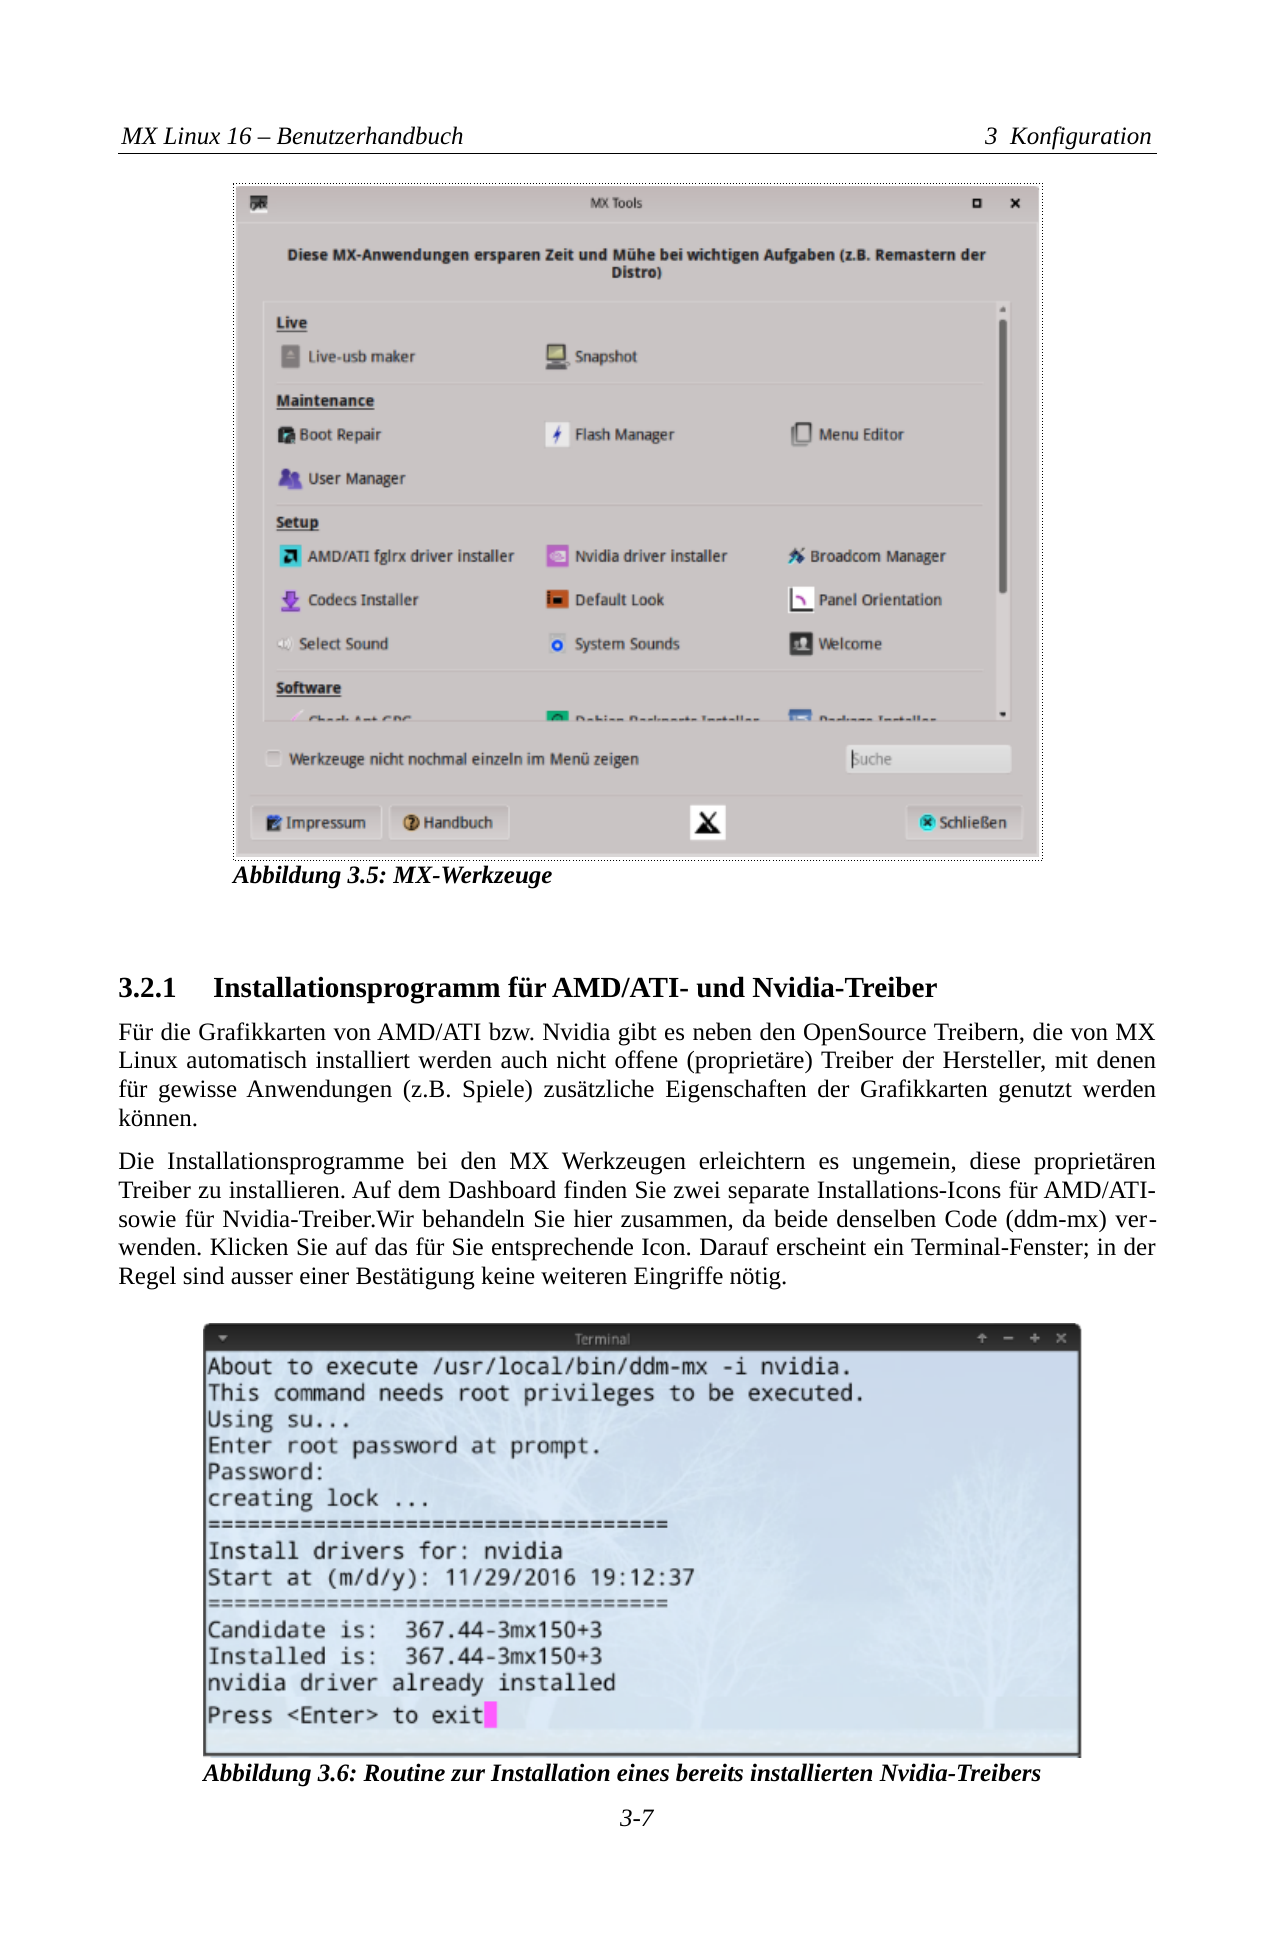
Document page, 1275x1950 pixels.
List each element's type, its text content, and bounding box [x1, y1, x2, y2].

subtitle 3.2.1 Installationsprogramm für AMD/ATI- und Nvidia-Treiber [118, 171, 1157, 1004]
text Abbildung 3.5: MX-Werkzeuge [233, 183, 1042, 888]
text Abbildung 3.6: Routine zur Installation eines bereits installierten Nvidia-Treibers [203, 1758, 1081, 1787]
text Die Installationsprogramme bei den MX Werkzeugen erleichtern es ungemein, diese proprietären Treiber zu installieren. Auf dem Dashboard finden Sie zwei separate Installations-Icons für AMD/ATI- sowie für Nvidia-Treiber.Wir behandeln Sie hier zusammen, da beide denselben Code (ddm-mx) ver­wen­den. Klicken Sie auf das für Sie entsprechende Icon. Darauf erscheint ein Terminal-Fenster; in der Regel sind ausser einer Bestätigung keine weiteren Eingriffe nötig. [118, 1146, 1157, 1290]
picture [203, 1323, 1082, 1758]
text [203, 1311, 1081, 1323]
text Für die Grafikkarten von AMD/ATI bzw. Nvidia gibt es neben den OpenSource Treibern, die von MX Linux automatisch installiert werden auch nicht offene (proprietäre) Treiber der Hersteller, mit denen für gewisse Anwendungen (z.B. Spiele) zusätzliche Eigenschaften der Grafikkarten genutzt werden können. [118, 1017, 1157, 1132]
picture [235, 186, 1040, 857]
